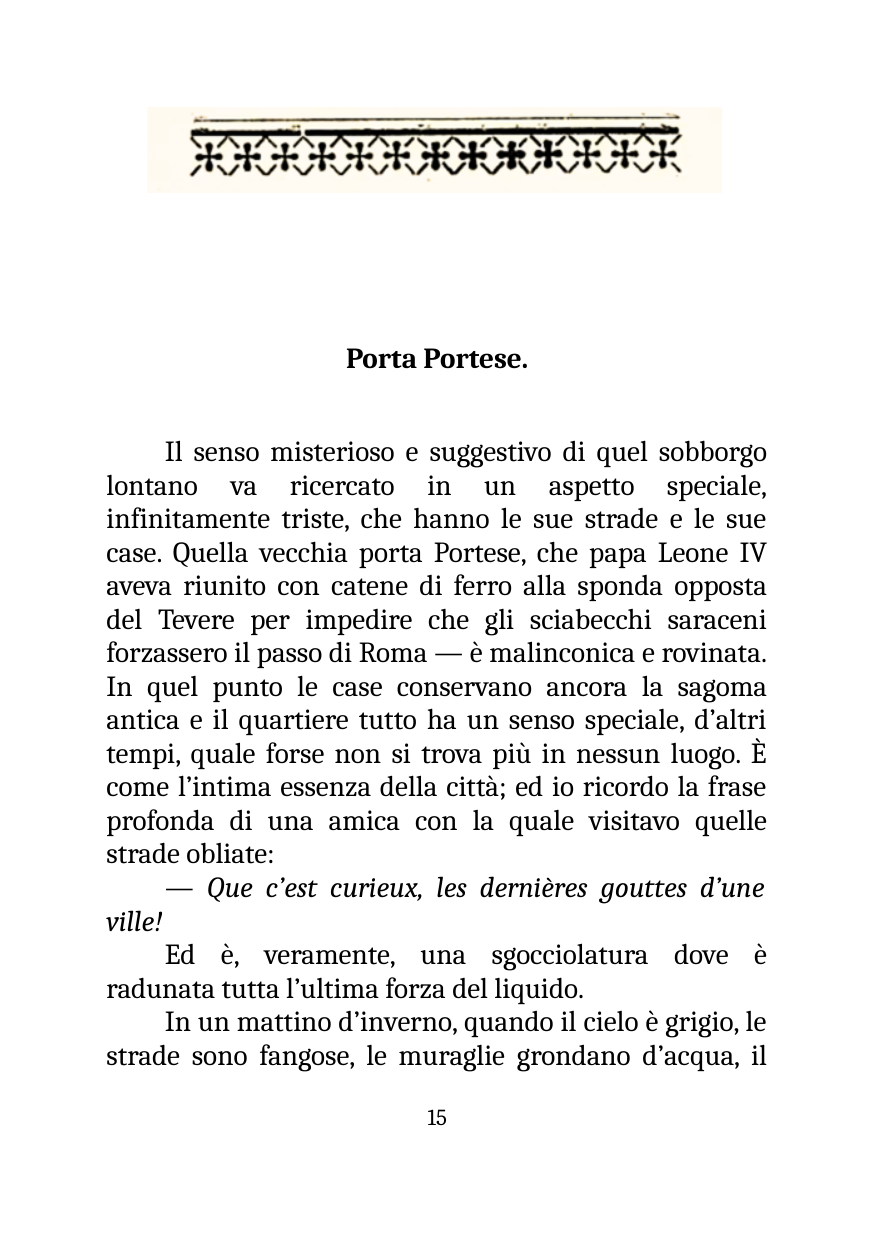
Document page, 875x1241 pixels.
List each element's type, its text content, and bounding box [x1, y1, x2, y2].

text Ed è, veramente, una sgocciolatura dove è radunata tutta l’ultima forza del liquido. [106, 938, 768, 1005]
text Il senso misterioso e suggestivo di quel sobborgo lontano va ricercato in un aspetto speciale, infinitamente triste, che hanno le sue strade e le sue case. Quella vecchia porta Portese, che papa Leone IV aveva riunito con catene di ferro alla sponda opposta del Tevere per impedire che gli sciabecchi saraceni forzassero il passo di Roma — è malinconica e rovinata. In quel punto le case conservano ancora la sagoma antica e il quartiere tutto ha un senso speciale, d’altri tempi, quale forse non si trova più in nessun luogo. È come l’intima essenza della città; ed io ricordo la frase profonda di una amica con la quale visitavo quelle strade obliate: [106, 435, 768, 871]
text In un mattino d’inverno, quando il cielo è grigio, le strade sono fangose, le muraglie grondano d’acqua, il [106, 1005, 768, 1072]
subtitle Porta Portese. [106, 342, 768, 376]
text — Que c’est curieux, les dernières gouttes d’une ville! [106, 871, 768, 938]
picture [147, 107, 723, 193]
